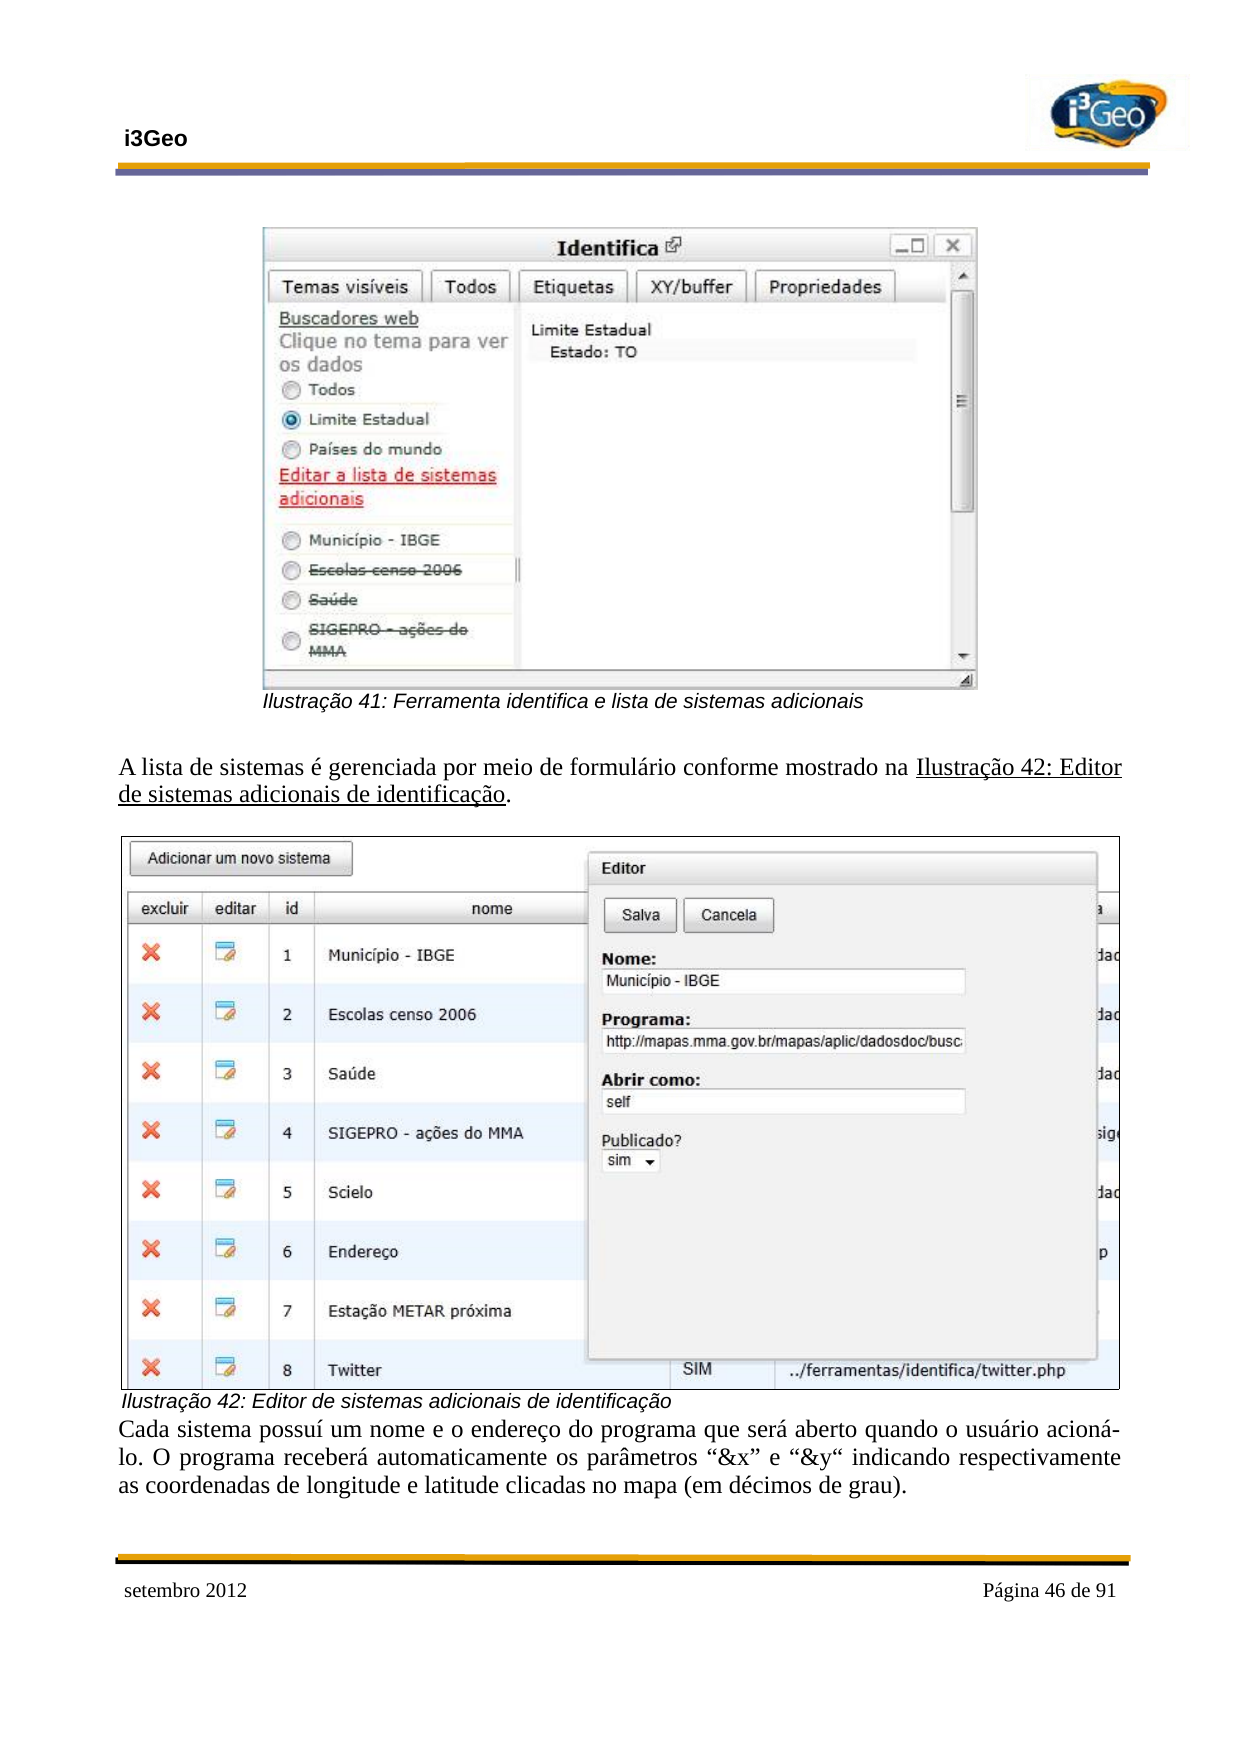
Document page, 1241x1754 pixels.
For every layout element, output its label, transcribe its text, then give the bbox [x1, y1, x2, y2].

text A lista de sistemas é gerenciada por meio de formulário conforme mostrado na Ilustração 42: Editor de sistemas adicionais de identificação. [118, 753, 1122, 808]
text Ilustração 41: Ferramenta identifica e lista de sistemas adicionais [262, 690, 978, 713]
picture [1025, 74, 1191, 151]
text Cada sistema possuí um nome e o endereço do programa que será aberto quando o usuário acioná-lo. O programa receberá automaticamente os parâmetros “&x” e “&y“ indicando respectivamente as coordenadas de longitude e latitude clicadas no mapa (em décimos de grau). [118, 821, 1122, 1499]
picture [262, 227, 978, 690]
text Ilustração 42: Editor de sistemas adicionais de identificação [121, 1390, 1119, 1413]
picture [122, 837, 1119, 1389]
